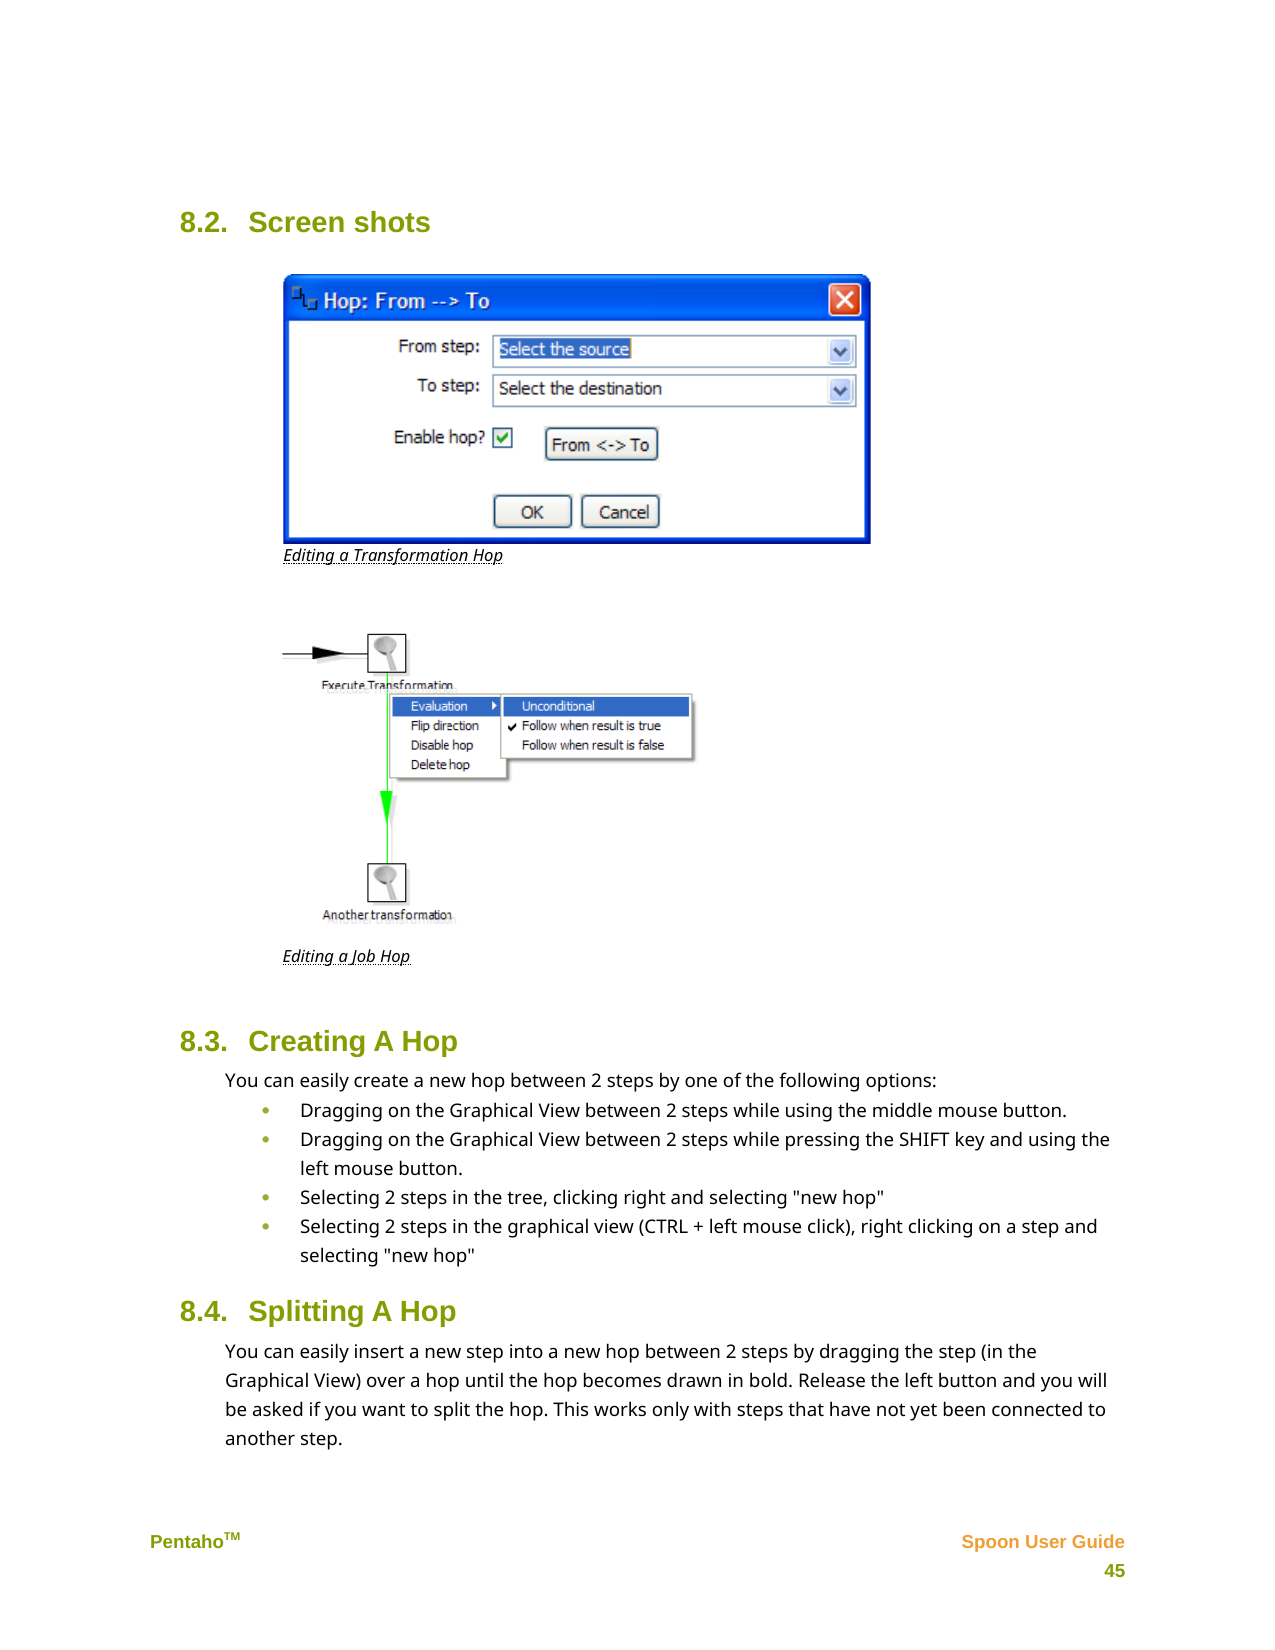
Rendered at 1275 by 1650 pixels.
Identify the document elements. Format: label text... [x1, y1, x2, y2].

subtitle Splitting A Hop [179, 1294, 1125, 1328]
subtitle Creating A Hop [179, 1023, 1125, 1058]
list Selecting 2 steps in the tree, clicking right and selecting "new hop" [262, 1181, 1125, 1210]
picture [283, 274, 871, 544]
list Dragging on the Graphical View between 2 steps while using the middle mouse button. [262, 1094, 1125, 1123]
text Editing a Transformation Hop [283, 544, 789, 566]
text You can easily create a new hop between 2 steps by one of the following options: [225, 1064, 1125, 1094]
subtitle Screen shots [179, 204, 1125, 239]
text You can easily insert a new step into a new hop between 2 steps by dragging the step (in the Graphical View) over a hop until the hop becomes drawn in bold. Release the left button and you will be asked if you want to split the hop. This works only with steps that have not yet been connected to another step. [225, 1335, 1125, 1451]
text Editing a Job Hop [282, 946, 656, 968]
list Dragging on the Graphical View between 2 steps while pressing the SHIFT key and using the left mouse button. [262, 1123, 1125, 1181]
list Selecting 2 steps in the graphical view (CTRL + left mouse click), right clicking on a step and selecting "new hop" [262, 1210, 1125, 1269]
